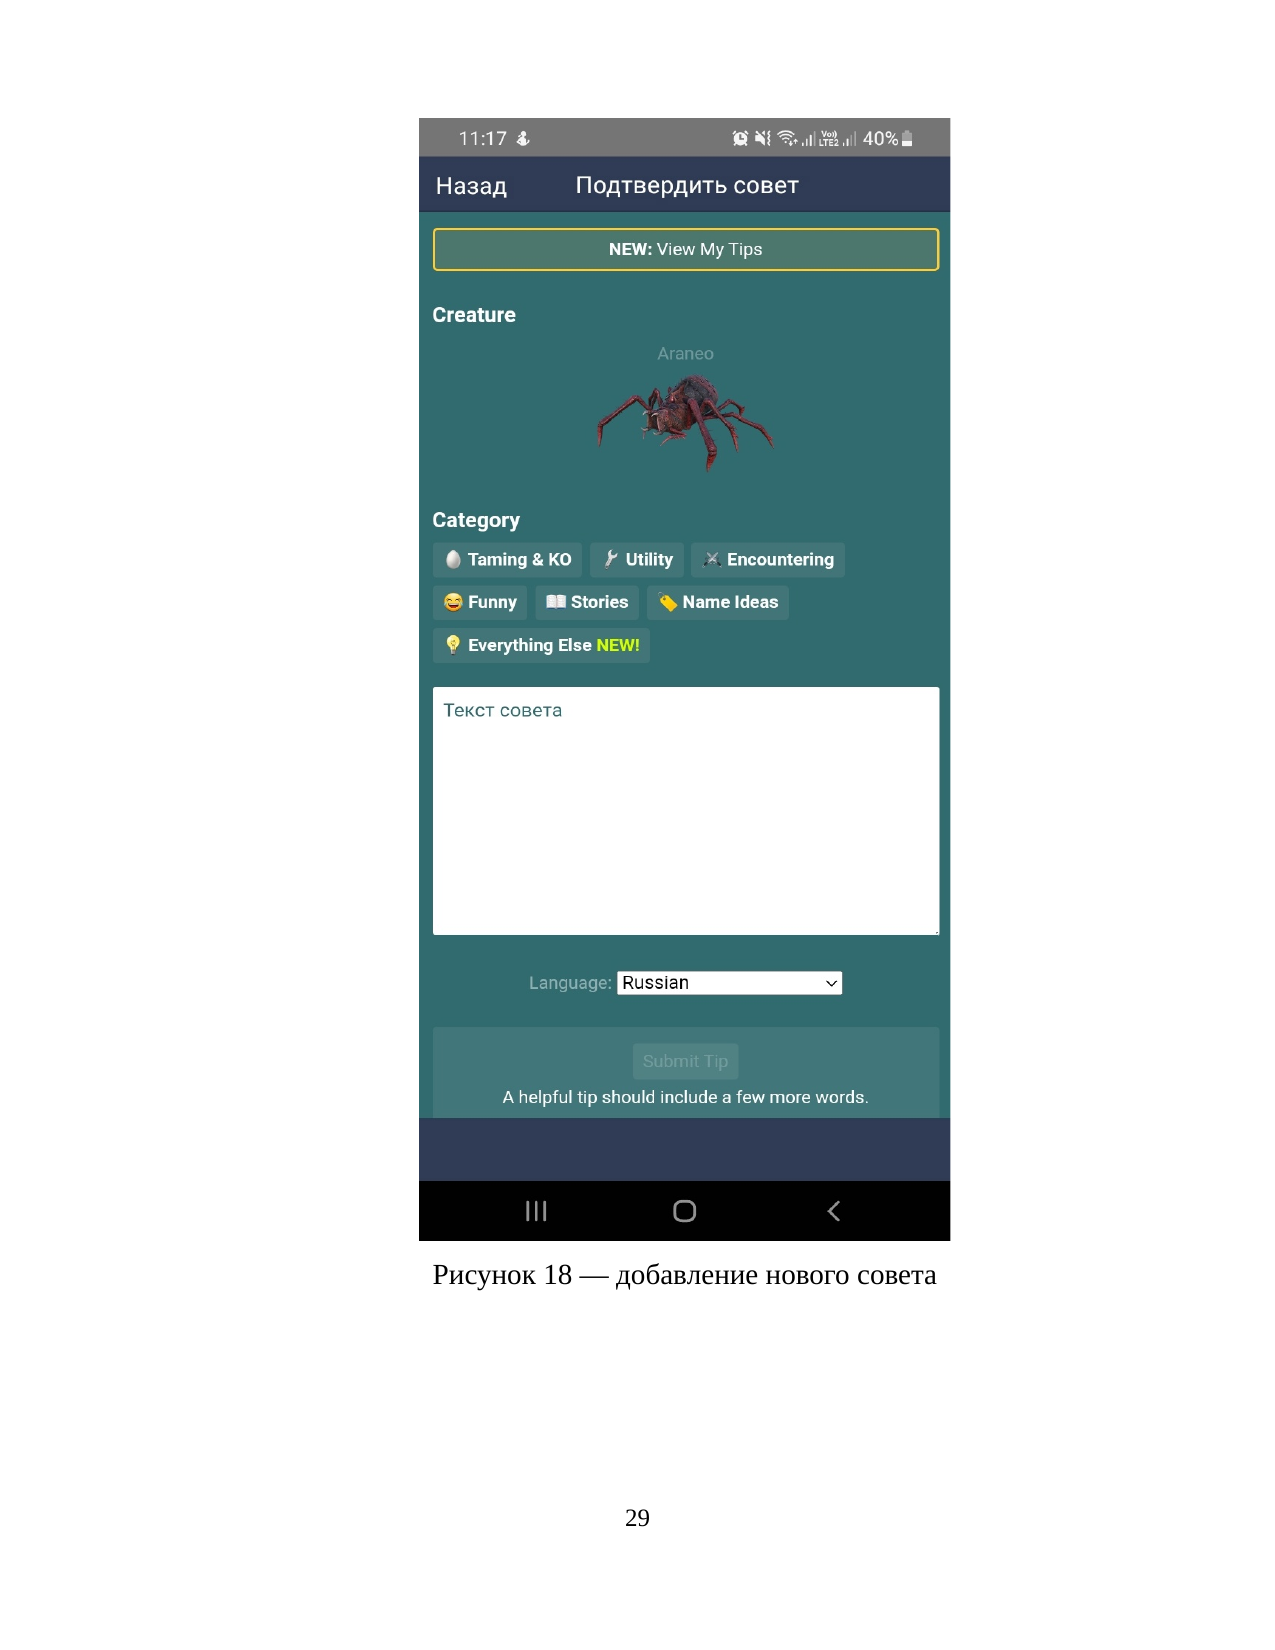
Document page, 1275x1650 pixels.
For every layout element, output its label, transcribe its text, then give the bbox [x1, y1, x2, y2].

list Рисунок 18 — добавление нового совета [165, 1257, 1157, 1291]
picture [419, 118, 951, 1241]
